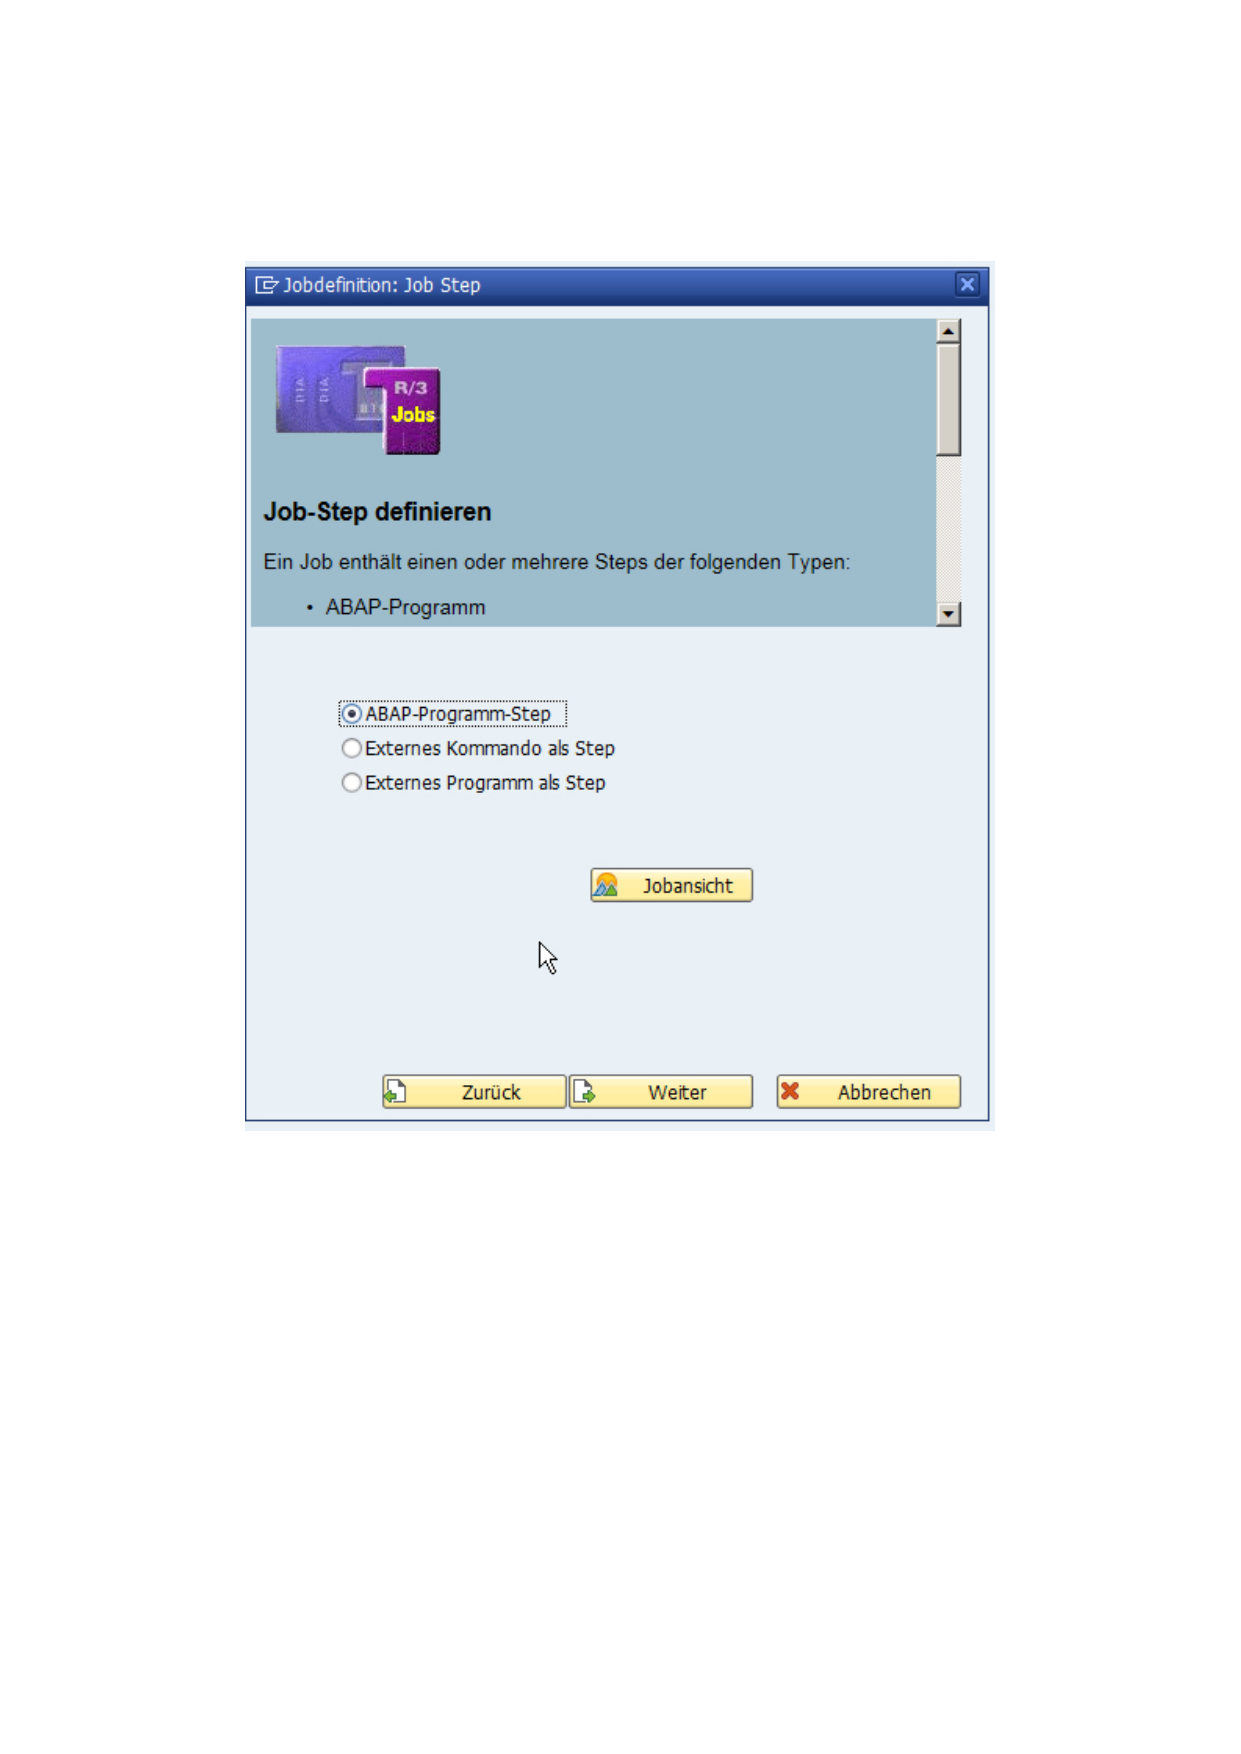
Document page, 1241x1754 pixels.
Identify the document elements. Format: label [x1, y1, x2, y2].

picture [245, 261, 995, 1131]
